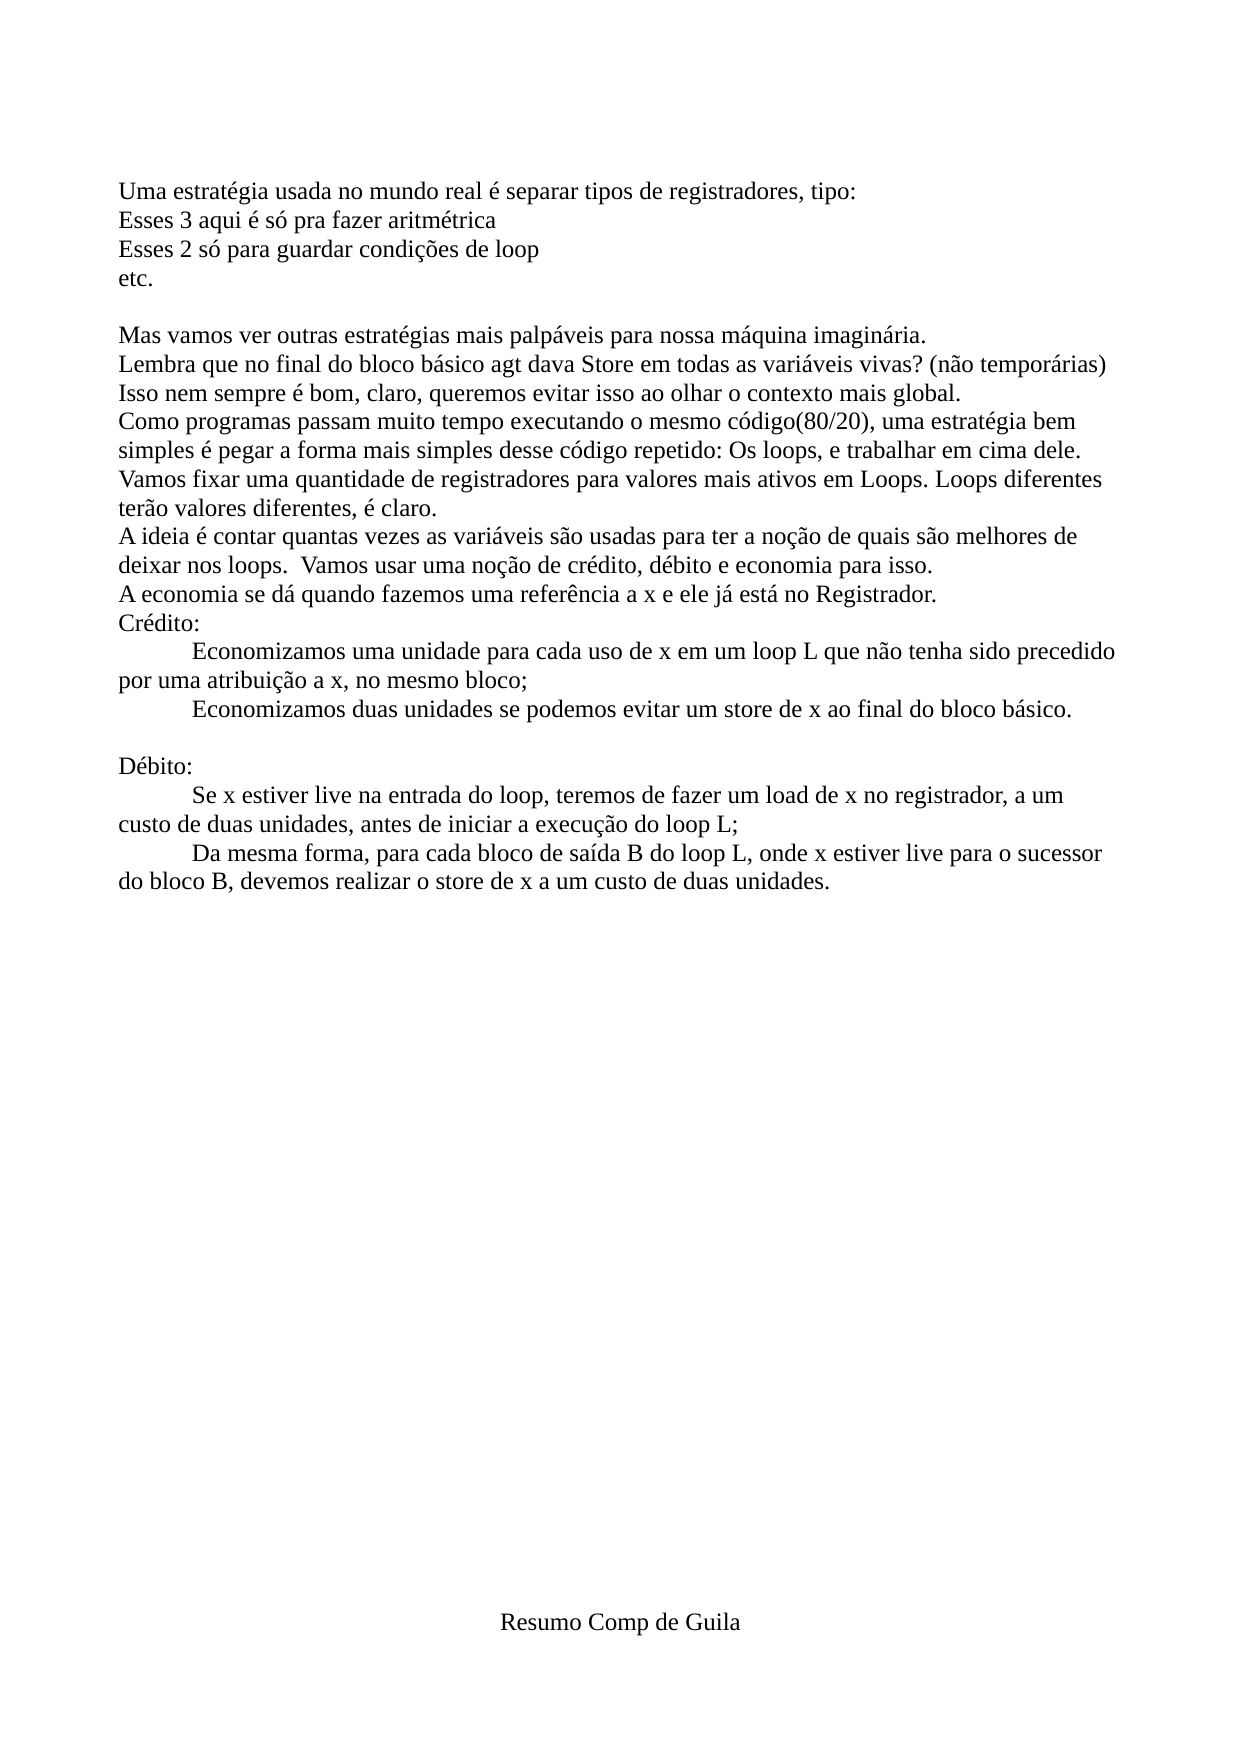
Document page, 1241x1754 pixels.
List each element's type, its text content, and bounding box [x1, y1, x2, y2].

text A economia se dá quando fazemos uma referência a x e ele já está no Registrador. [118, 579, 1122, 608]
text Lembra que no final do bloco básico agt dava Store em todas as variáveis vivas? (não temporárias) Isso nem sempre é bom, claro, queremos evitar isso ao olhar o contexto mais global. [118, 349, 1122, 406]
text do bloco B, devemos realizar o store de x a um custo de duas unidades. [118, 866, 1122, 895]
text Se x estiver live na entrada do loop, teremos de fazer um load de x no registrador, a um custo de duas unidades, antes de iniciar a execução do loop L; [118, 780, 1122, 838]
text Crédito: [118, 608, 1122, 636]
text etc. [118, 263, 1122, 291]
text Como programas passam muito tempo executando o mesmo código(80/20), uma estratégia bem simples é pegar a forma mais simples desse código repetido: Os loops, e trabalhar em cima dele. [118, 406, 1122, 464]
text Esses 2 só para guardar condições de loop [118, 234, 1122, 263]
text A ideia é contar quantas vezes as variáveis são usadas para ter a noção de quais são melhores de deixar nos loops. Vamos usar uma noção de crédito, débito e economia para isso. [118, 521, 1122, 579]
text por uma atribuição a x, no mesmo bloco; [118, 665, 1122, 694]
text Economizamos duas unidades se podemos evitar um store de x ao final do bloco básico. [118, 694, 1122, 723]
text Débito: [118, 751, 1122, 780]
text Da mesma forma, para cada bloco de saída B do loop L, onde x estiver live para o sucessor [118, 838, 1122, 866]
text Mas vamos ver outras estratégias mais palpáveis para nossa máquina imaginária. [118, 320, 1122, 349]
text Uma estratégia usada no mundo real é separar tipos de registradores, tipo: Esses 3 aqui é só pra fazer aritmétrica [118, 176, 1122, 234]
text Economizamos uma unidade para cada uso de x em um loop L que não tenha sido precedido [118, 636, 1122, 665]
text Vamos fixar uma quantidade de registradores para valores mais ativos em Loops. Loops diferentes terão valores diferentes, é claro. [118, 464, 1122, 521]
